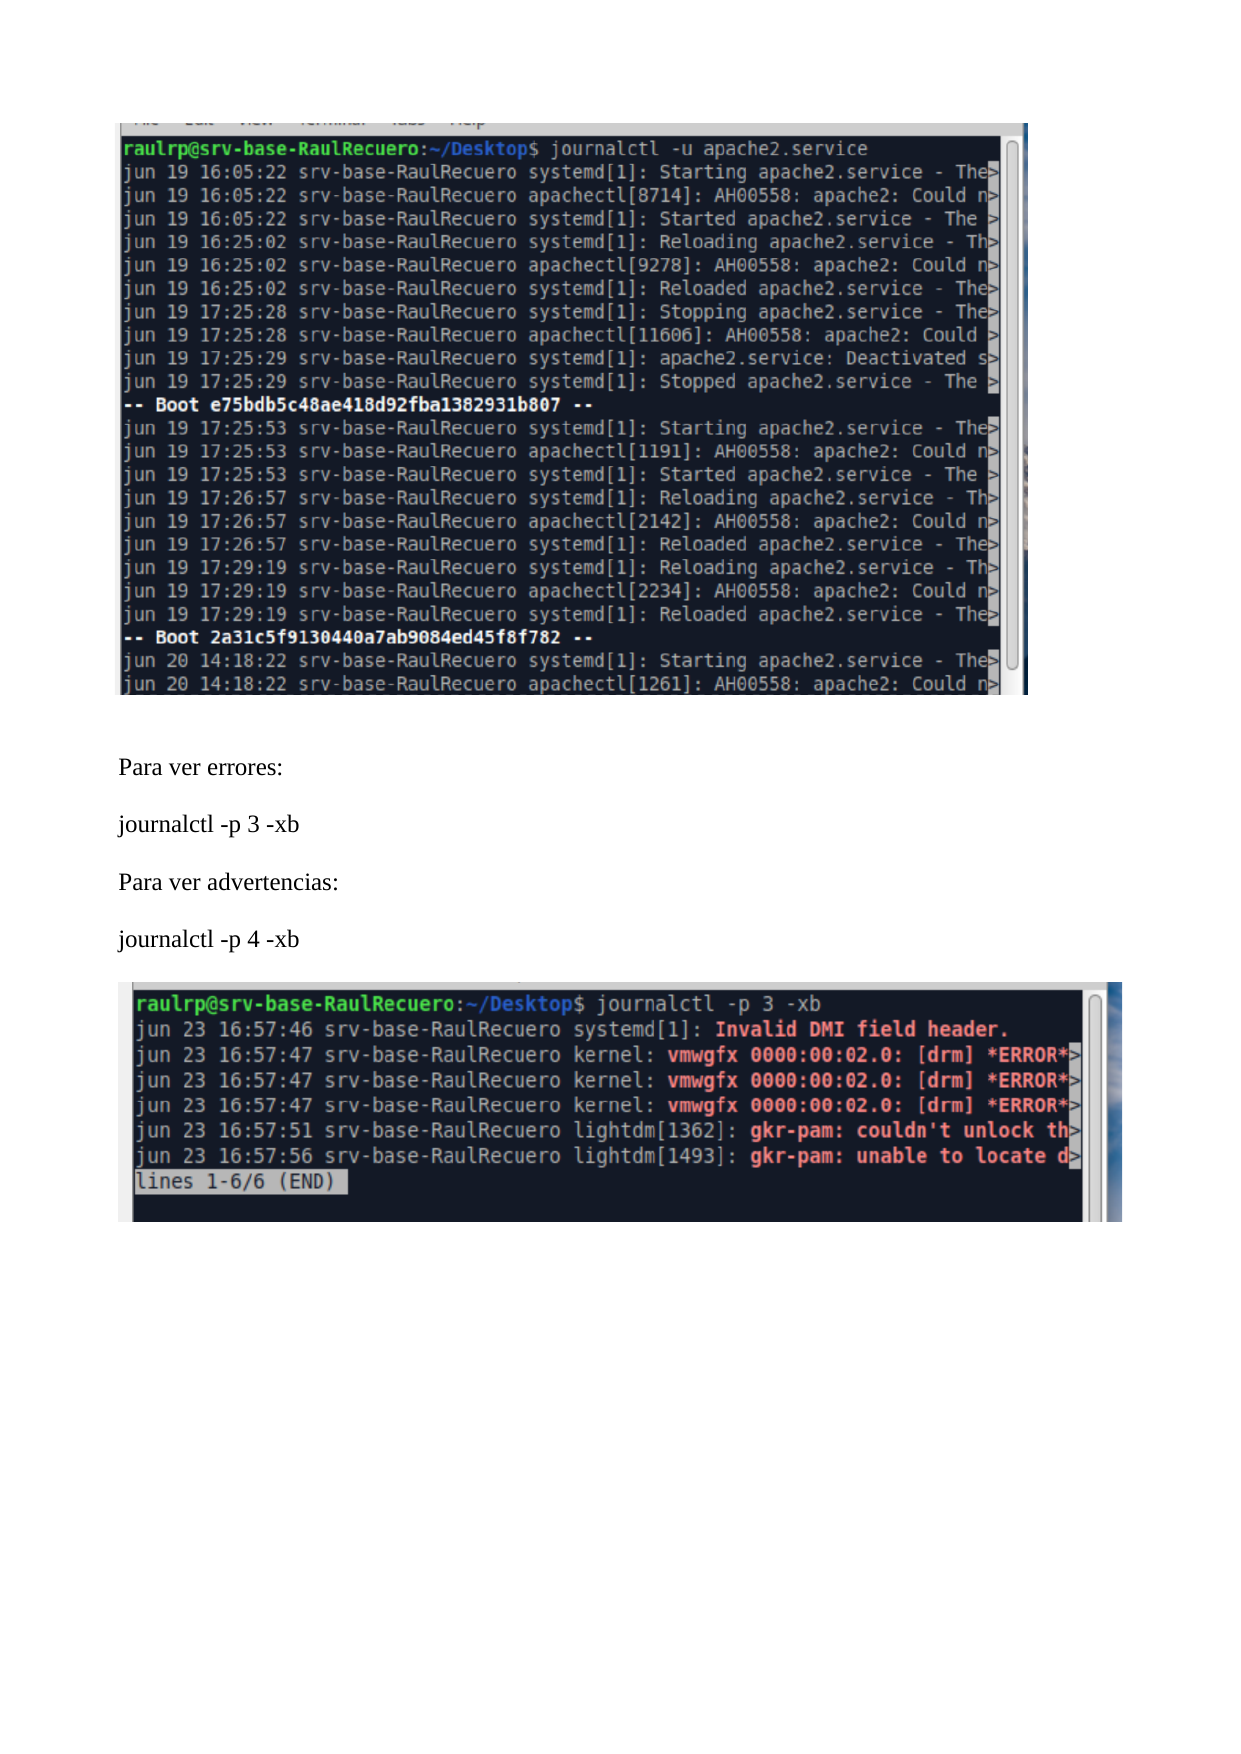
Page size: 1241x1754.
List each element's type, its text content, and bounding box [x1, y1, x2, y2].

text Para ver errores: [118, 752, 1122, 781]
text journalctl -p 3 -xb [118, 809, 1122, 838]
picture [118, 982, 1123, 1222]
picture [114, 123, 1028, 695]
text journalctl -p 4 -xb [118, 924, 1122, 953]
text Para ver advertencias: [118, 867, 1122, 896]
